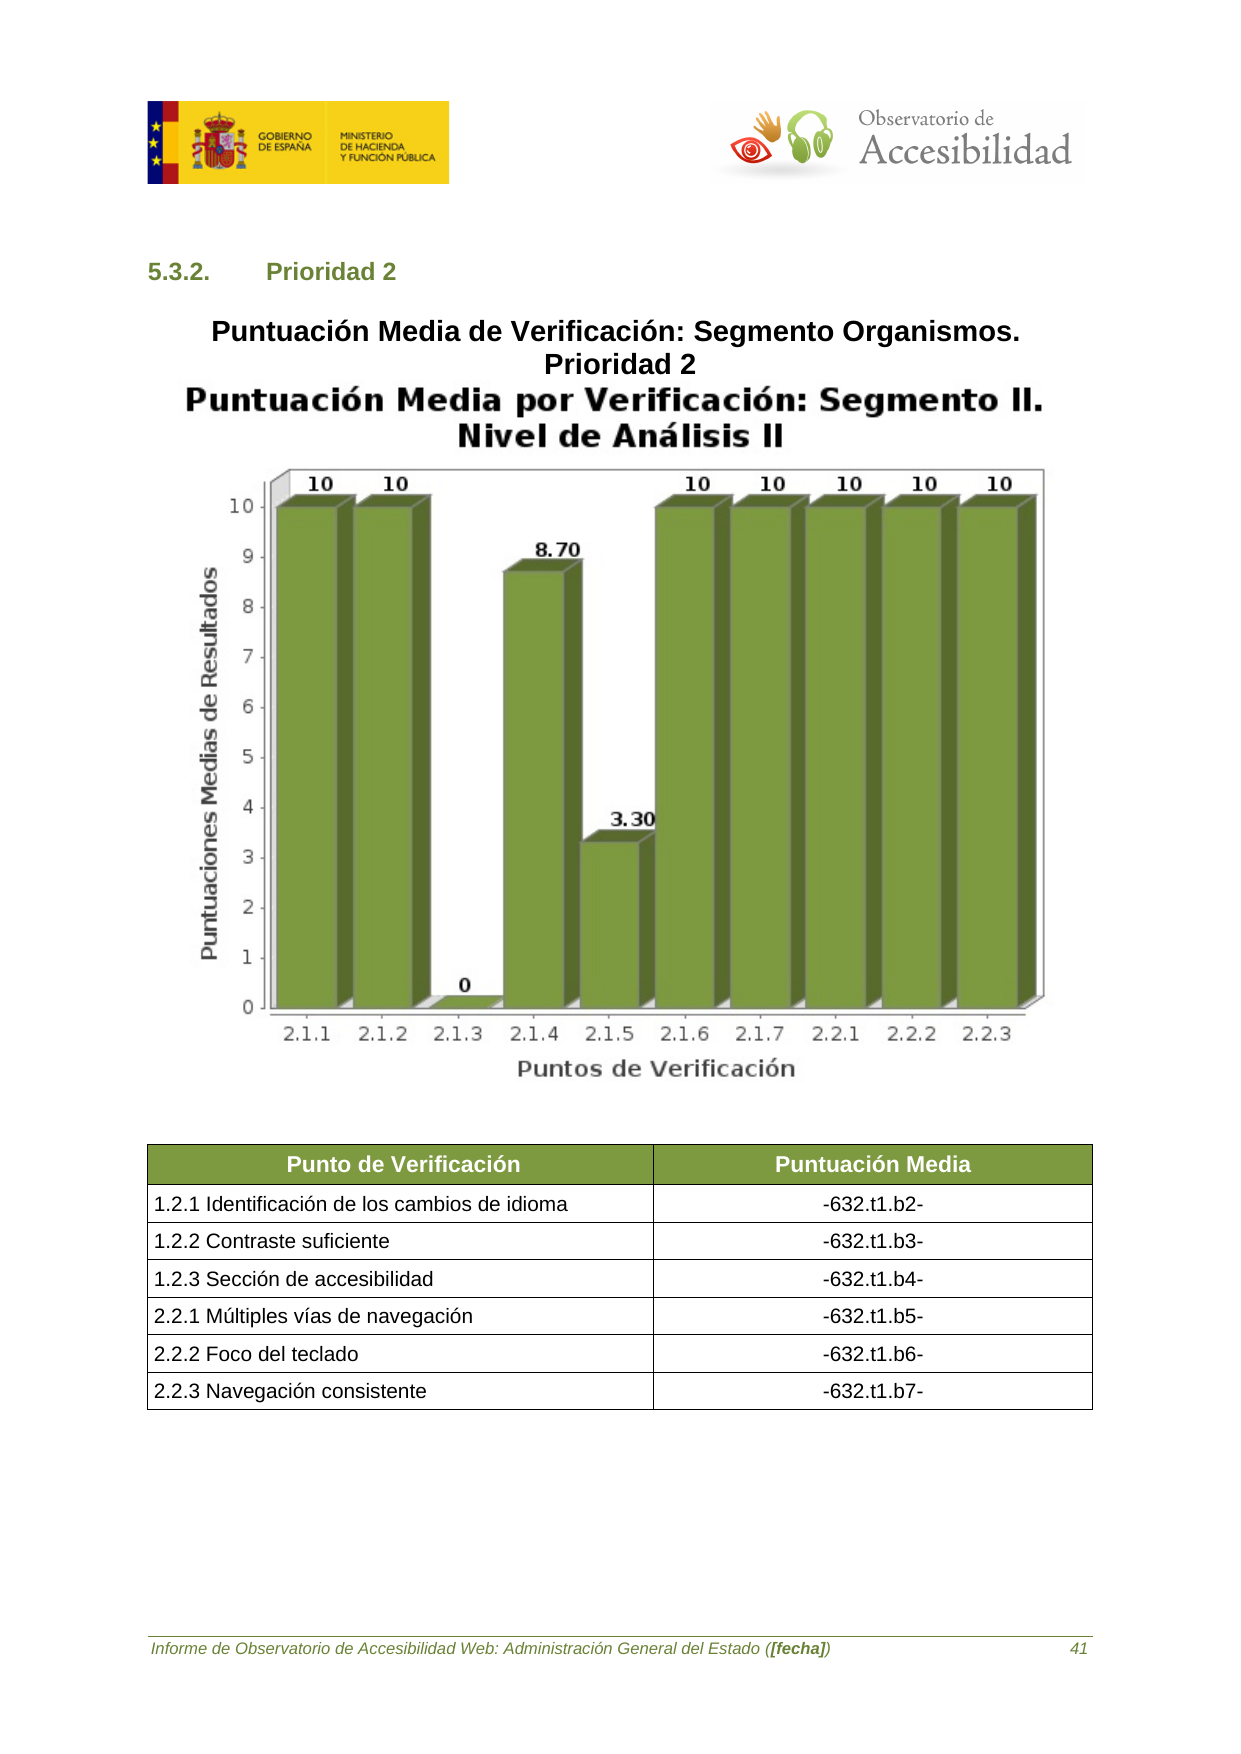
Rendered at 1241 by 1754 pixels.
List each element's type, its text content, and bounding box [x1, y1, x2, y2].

table_cell -632.t1.b3- [654, 1223, 1092, 1259]
table_cell -632.t1.b6- [654, 1335, 1092, 1372]
table_cell 1.2.1 Identificación de los cambios de idioma [148, 1185, 653, 1222]
table_cell 2.2.3 Navegación consistente [148, 1373, 653, 1409]
table_cell 2.2.2 Foco del teclado [148, 1335, 653, 1372]
text Puntuación Media de Verificación: Segmento Organismos. [148, 314, 1092, 347]
subtitle Prioridad 2 [148, 257, 1092, 286]
table_cell 1.2.2 Contraste suficiente [148, 1223, 653, 1259]
table_header Punto de Verificación [148, 1145, 653, 1184]
table_cell -632.t1.b7- [654, 1373, 1092, 1409]
table_cell 2.2.1 Múltiples vías de navegación [148, 1298, 653, 1334]
text Prioridad 2 [148, 347, 1092, 381]
picture [710, 101, 1086, 184]
table_cell -632.t1.b2- [654, 1185, 1092, 1222]
table_cell 1.2.3 Sección de accesibilidad [148, 1260, 653, 1297]
table_cell -632.t1.b4- [654, 1260, 1092, 1297]
table_cell -632.t1.b5- [654, 1298, 1092, 1334]
table_header Puntuación Media [654, 1145, 1092, 1184]
picture [147, 101, 450, 184]
picture [178, 380, 1062, 1091]
